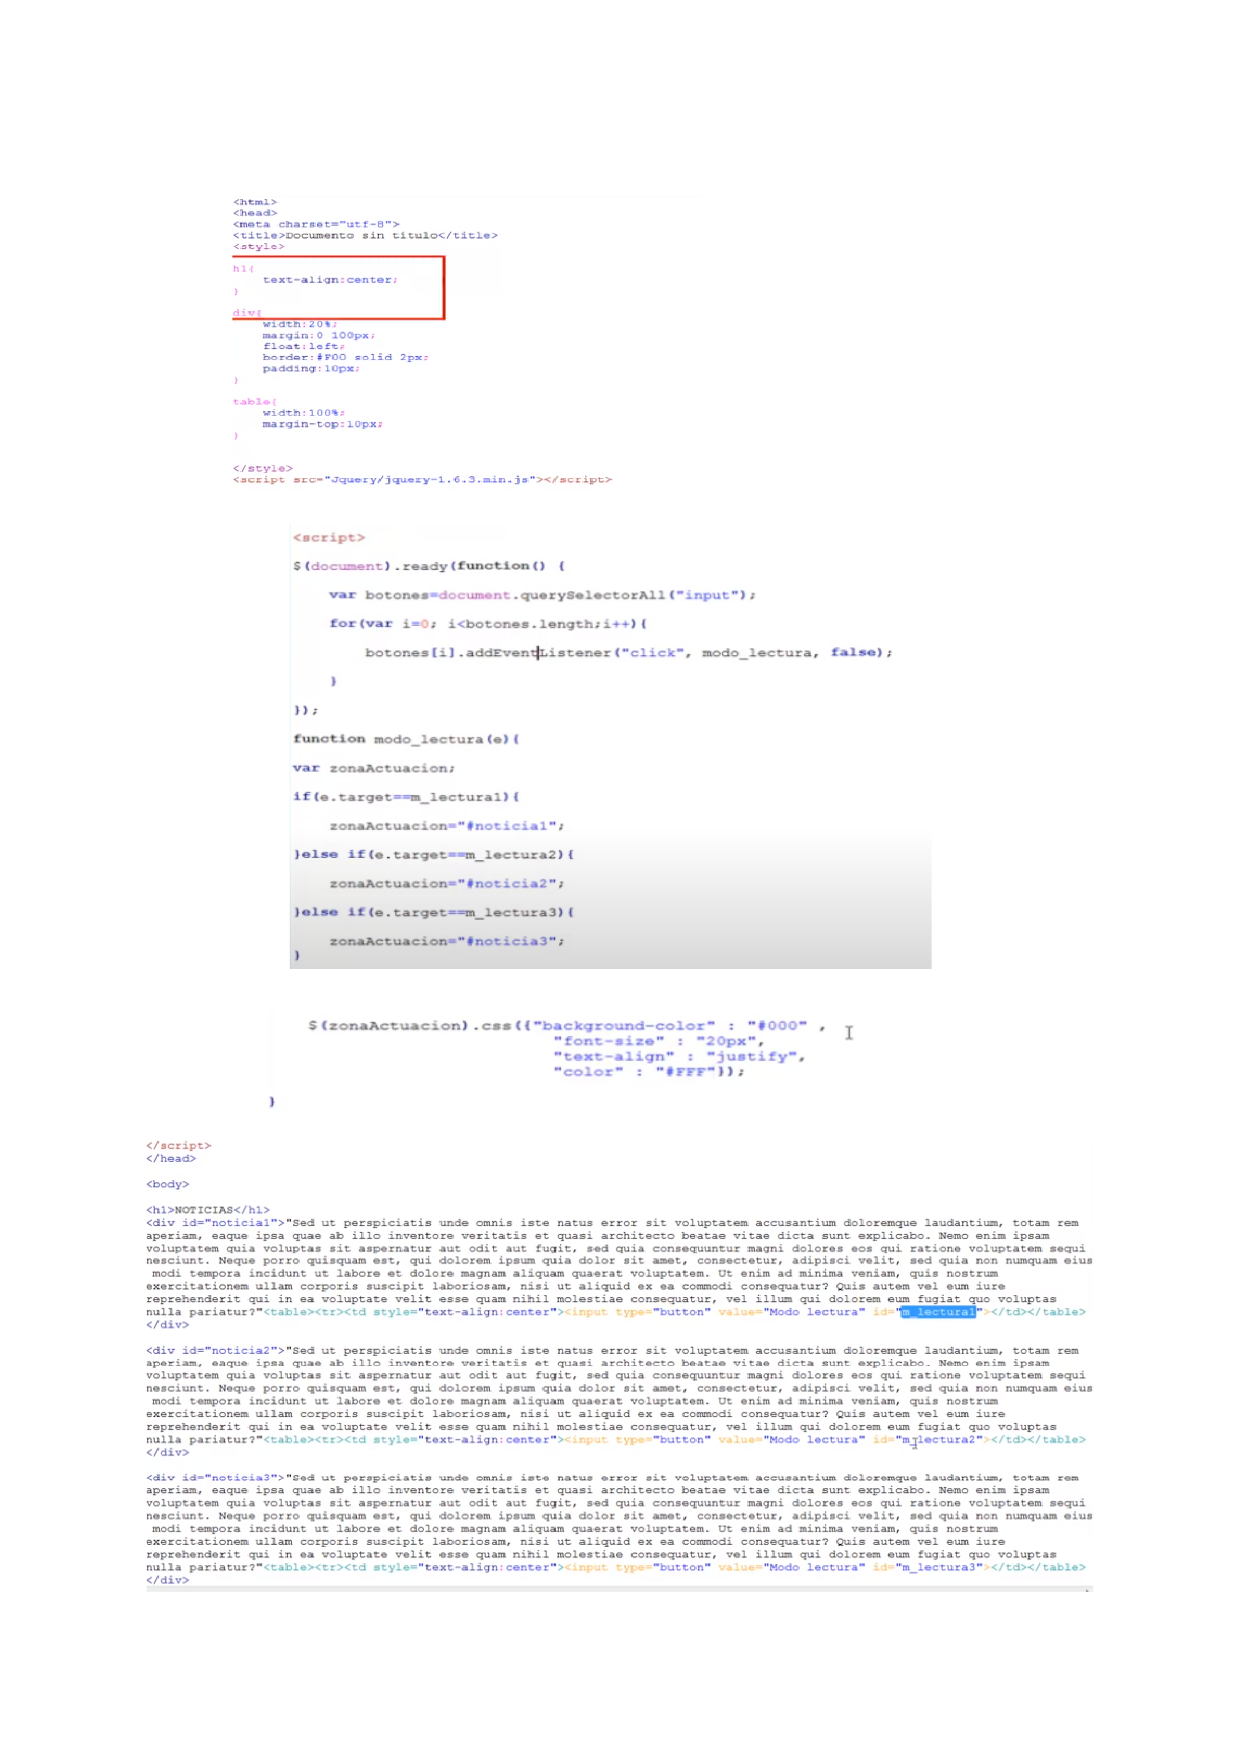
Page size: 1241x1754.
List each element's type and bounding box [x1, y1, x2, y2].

picture [146, 1139, 1094, 1592]
picture [266, 1010, 903, 1111]
picture [232, 196, 704, 491]
picture [289, 524, 932, 969]
